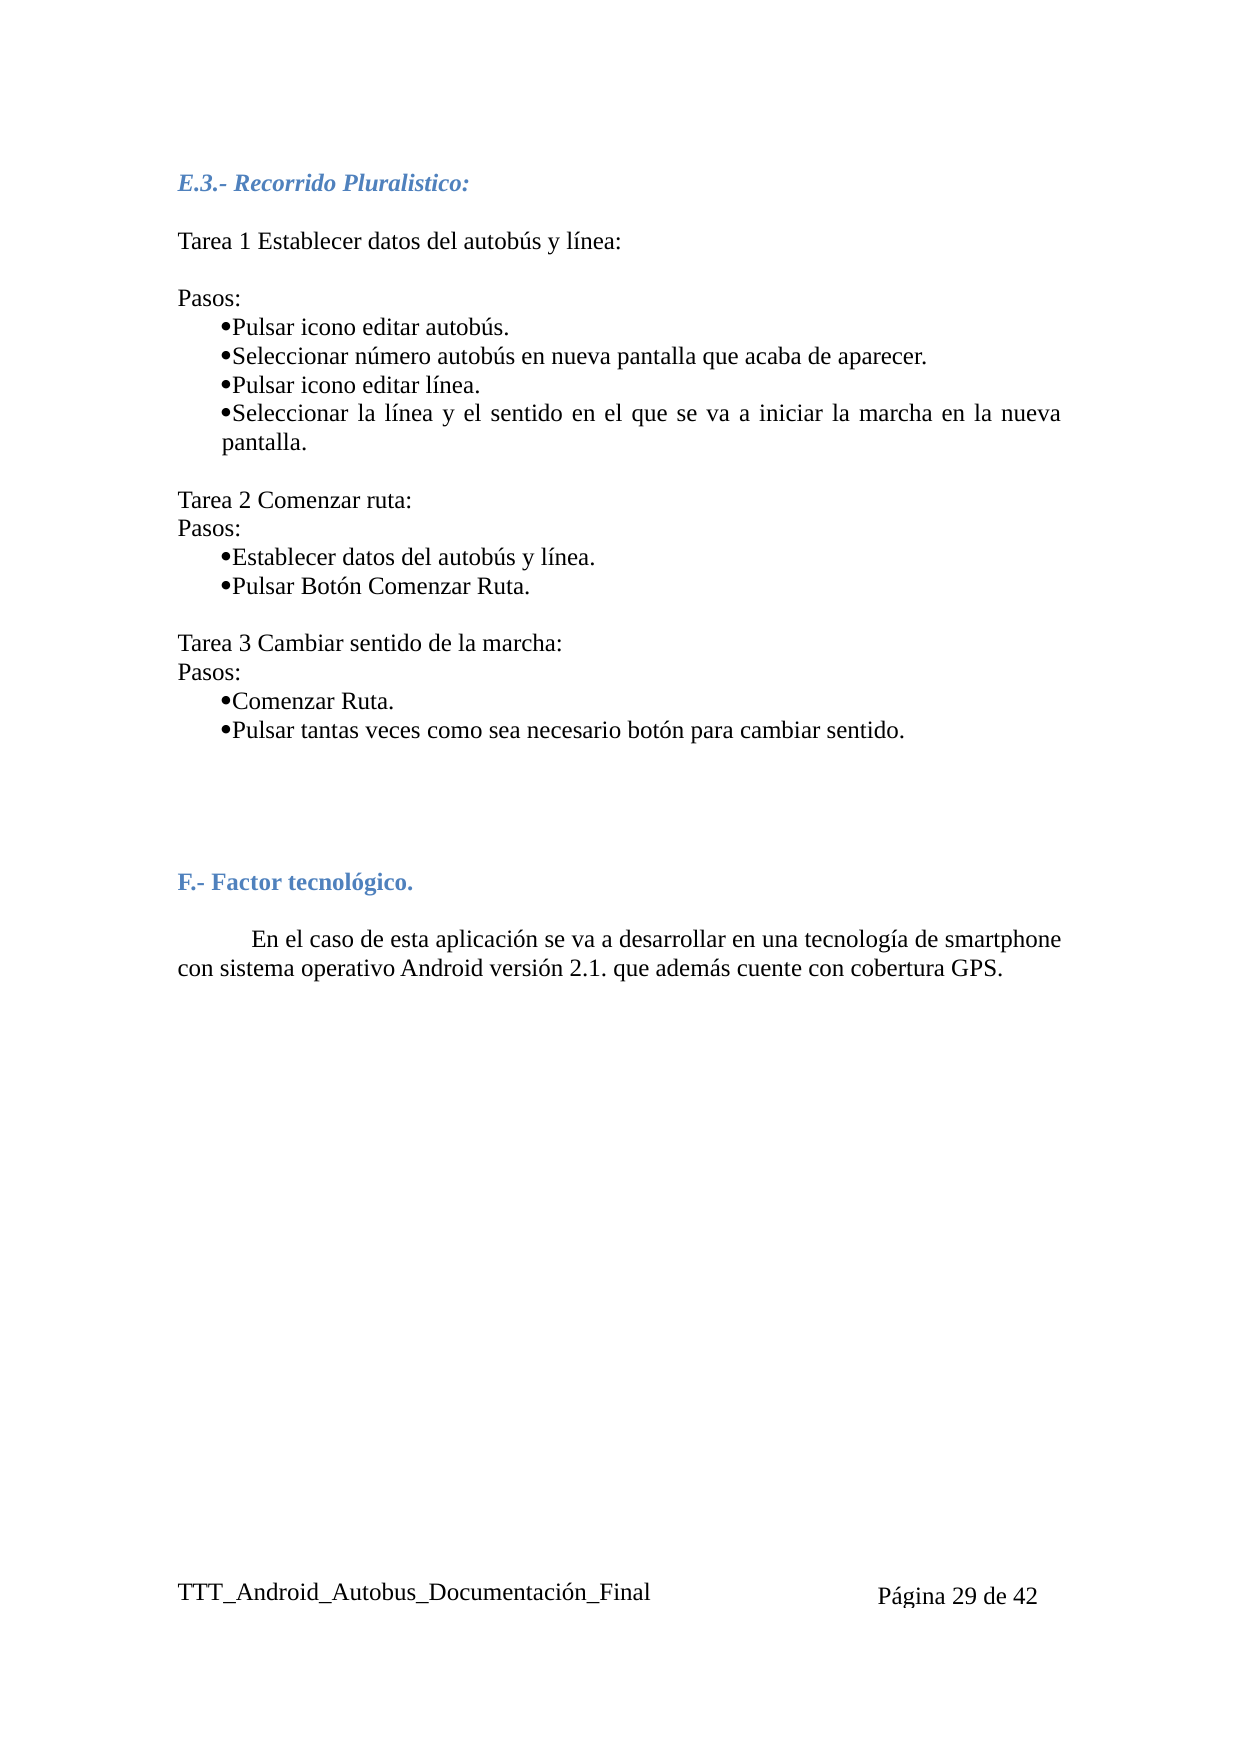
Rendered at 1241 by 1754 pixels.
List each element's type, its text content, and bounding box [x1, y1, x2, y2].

list Pulsar icono editar línea. [222, 370, 1063, 398]
subtitle F.- Factor tecnológico. [177, 867, 1063, 896]
text Pasos: [177, 657, 1063, 686]
list Seleccionar número autobús en nueva pantalla que acaba de aparecer. [222, 341, 1063, 370]
text Tarea 1 Establecer datos del autobús y línea: [177, 226, 1063, 255]
list Establecer datos del autobús y línea. [222, 542, 1063, 571]
list Pulsar tantas veces como sea necesario botón para cambiar sentido. [222, 715, 1063, 743]
text Tarea 2 Comenzar ruta: [177, 485, 1063, 513]
text Tarea 3 Cambiar sentido de la marcha: [177, 628, 1063, 657]
text En el caso de esta aplicación se va a desarrollar en una tecnología de smartphone con sistema operativo Android versión 2.1. que además cuente con cobertura GPS. [177, 924, 1063, 982]
list Pulsar icono editar autobús. [222, 312, 1063, 341]
list Seleccionar la línea y el sentido en el que se va a iniciar la marcha en la nueva pantalla. [222, 398, 1063, 456]
text Pasos: [177, 283, 1063, 312]
list Pulsar Botón Comenzar Ruta. [222, 571, 1063, 600]
subtitle E.3.- Recorrido Pluralistico: [177, 168, 1063, 197]
text Pasos: [177, 513, 1063, 542]
list Comenzar Ruta. [222, 686, 1063, 715]
